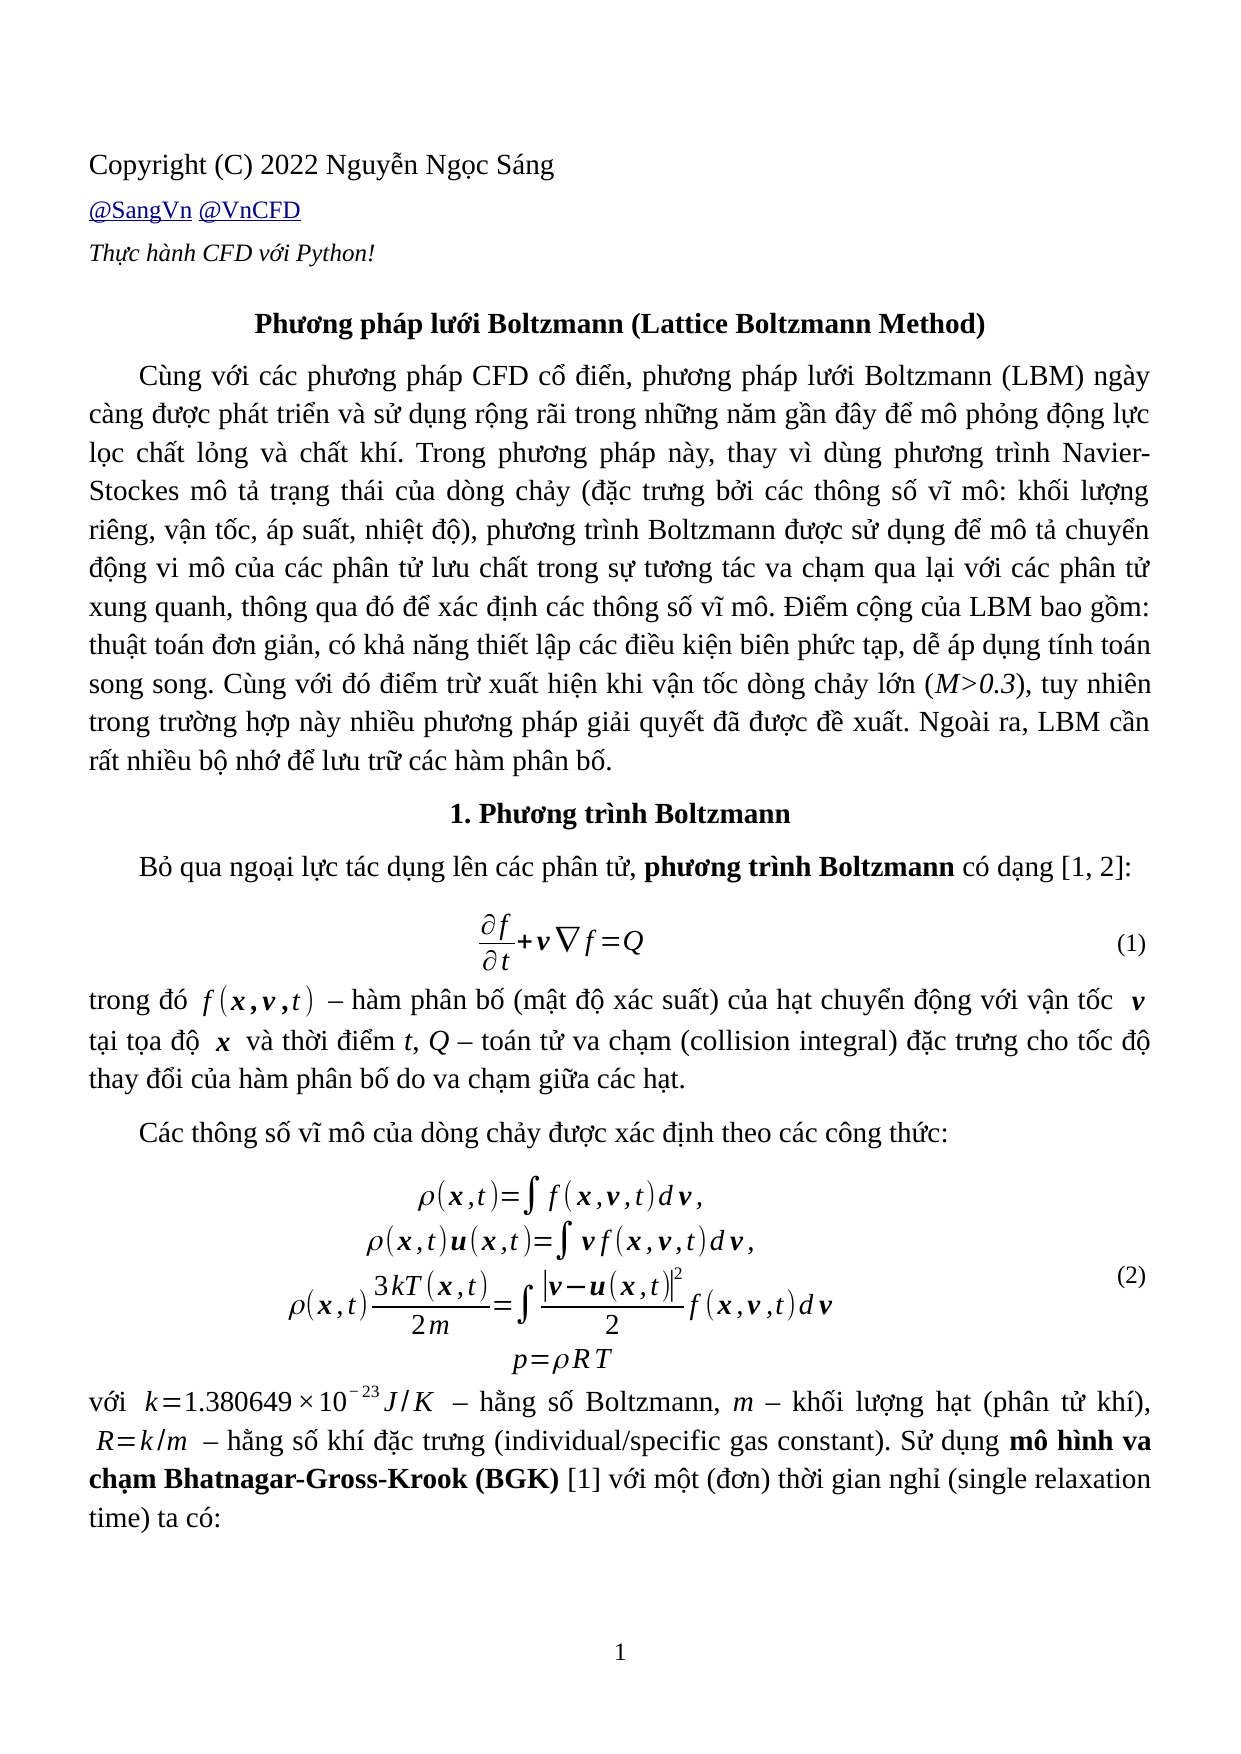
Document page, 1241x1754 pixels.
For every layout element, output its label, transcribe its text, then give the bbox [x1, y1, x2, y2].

text @SangVn @VnCFD [88, 195, 1152, 224]
text với – hằng số Boltzmann, m – khối lượng hạt (phân tử khí), – hằng số khí đặc trưng (individual/specific gas constant). Sử dụng mô hình va chạm Bhatnagar-Gross-Krook (BGK) [1] với một (đơn) thời gian nghỉ (single relaxation time) ta có: [88, 1381, 1152, 1533]
table_header (2) [1034, 1168, 1152, 1381]
text Copyright (C) 2022 Nguyễn Ngọc Sáng [88, 147, 1152, 180]
text Các thông số vĩ mô của dòng chảy được xác định theo các công thức: [88, 1115, 1152, 1148]
table_header [89, 1168, 1033, 1381]
text 1. Phương trình Boltzmann [88, 796, 1152, 830]
table_header [89, 903, 1033, 982]
text Cùng với các phương pháp CFD cổ điển, phương pháp lưới Boltzmann (LBM) ngày càng được phát triển và sử dụng rộng rãi trong những năm gần đây để mô phỏng động lực lọc chất lỏng và chất khí. Trong phương pháp này, thay vì dùng phương trình Navier-Stockes mô tả trạng thái của dòng chảy (đặc trưng bởi các thông số vĩ mô: khối lượng riêng, vận tốc, áp suất, nhiệt độ), phương trình Boltzmann được sử dụng để mô tả chuyển động vi mô của các phân tử lưu chất trong sự tương tác va chạm qua lại với các phân tử xung quanh, thông qua đó để xác định các thông số vĩ mô. Điểm cộng của LBM bao gồm: thuật toán đơn giản, có khả năng thiết lập các điều kiện biên phức tạp, dễ áp dụng tính toán song song. Cùng với đó điểm trừ xuất hiện khi vận tốc dòng chảy lớn (M>0.3), tuy nhiên trong trường hợp này nhiều phương pháp giải quyết đã được đề xuất. Ngoài ra, LBM cần rất nhiều bộ nhớ để lưu trữ các hàm phân bố. [88, 358, 1152, 777]
text Thực hành CFD với Python! [88, 238, 1152, 267]
subtitle Phương pháp lưới Boltzmann (Lattice Boltzmann Method) [88, 307, 1152, 340]
text Bỏ qua ngoại lực tác dụng lên các phân tử, phương trình Boltzmann có dạng [1, 2]: [88, 849, 1152, 883]
table_header (1) [1034, 903, 1152, 982]
text trong đó – hàm phân bố (mật độ xác suất) của hạt chuyển động với vận tốc tại tọa độ và thời điểm t, Q – toán tử va chạm (collision integral) đặc trưng cho tốc độ thay đổi của hàm phân bố do va chạm giữa các hạt. [88, 982, 1152, 1095]
